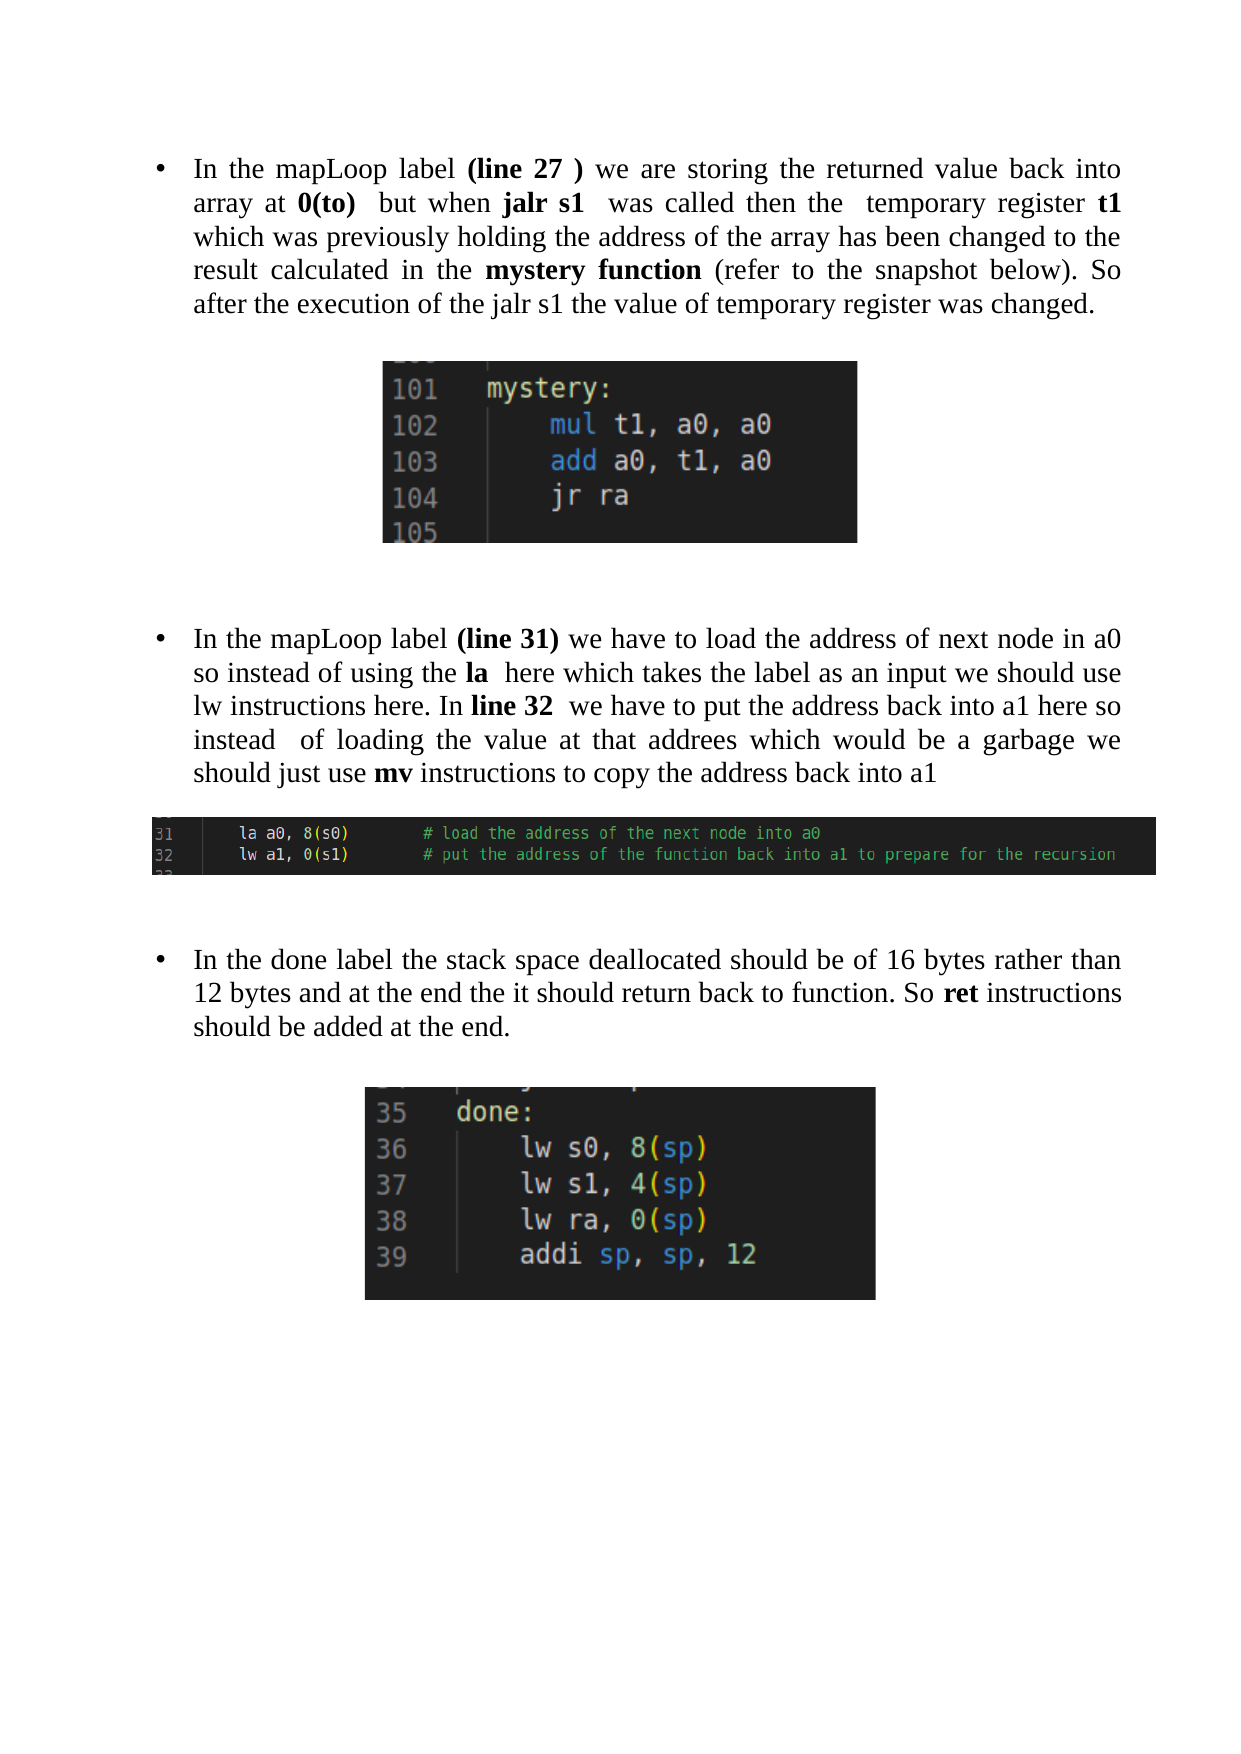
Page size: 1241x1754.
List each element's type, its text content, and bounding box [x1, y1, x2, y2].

list In the done label the stack space deallocated should be of 16 bytes rather than 12 bytes and at the end the it should return back to function. So ret instructions should be added at the end. [156, 942, 1122, 1043]
list In the mapLoop label (line 31) we have to load the address of next node in a0 so instead of using the la here which takes the label as an input we should use lw instructions here. In line 32 we have to put the address back into a1 here so instead of loading the value at that addrees which would be a garbage we should just use mv instructions to copy the address back into a1 [156, 621, 1122, 789]
picture [152, 817, 1156, 875]
picture [382, 361, 858, 543]
picture [364, 1087, 876, 1300]
list In the mapLoop label (line 27 ) we are storing the returned value back into array at 0(to) but when jalr s1 was called then the temporary register t1 which was previously holding the address of the array has been changed to the result calculated in the mystery function (refer to the snapshot below). So after the execution of the jalr s1 the value of temporary register was changed. [156, 152, 1122, 319]
